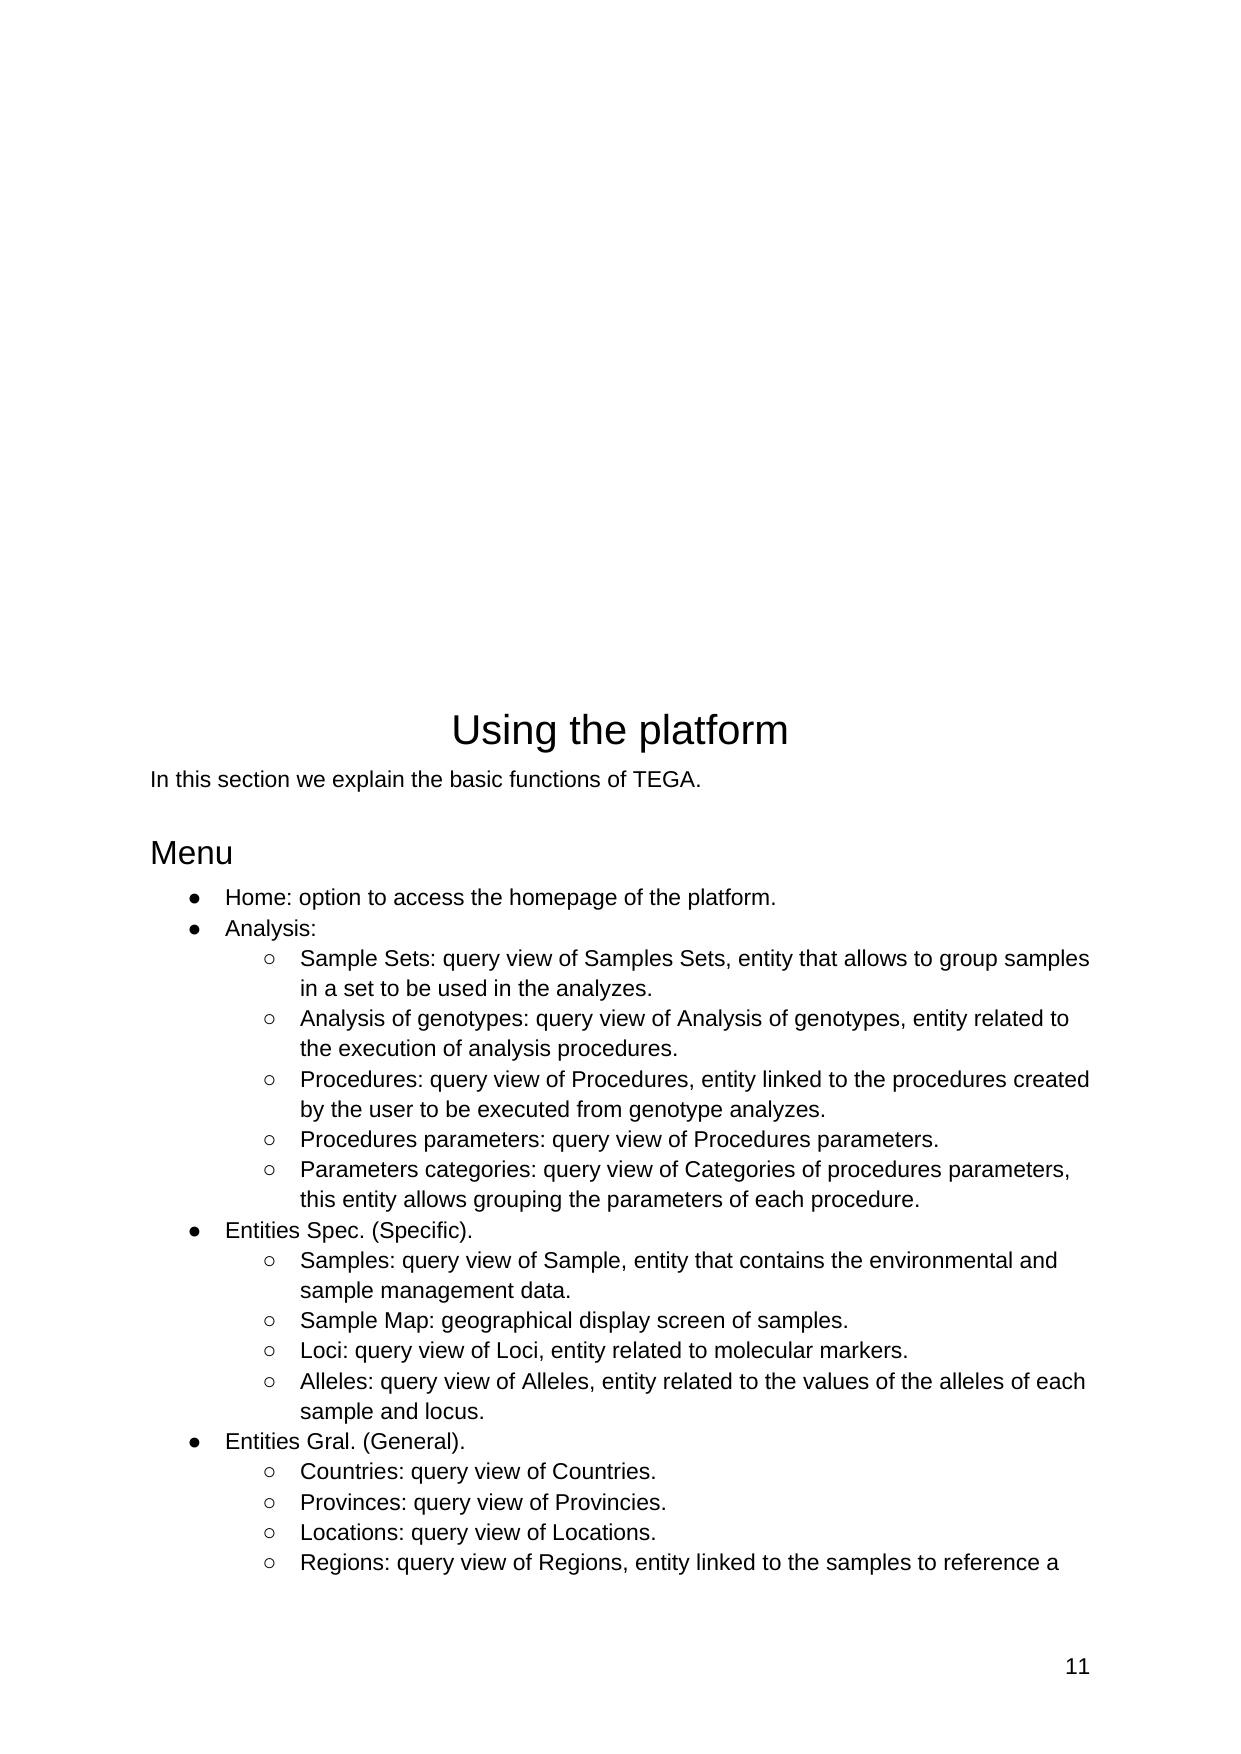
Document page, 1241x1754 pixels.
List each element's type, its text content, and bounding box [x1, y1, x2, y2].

list Regions: query view of Regions, entity linked to the samples to reference a [262, 1549, 1090, 1575]
list Parameters categories: query view of Categories of procedures parameters, this entity allows grouping the parameters of each procedure. [262, 1156, 1090, 1213]
list Loci: query view of Loci, entity related to molecular markers. [262, 1337, 1090, 1364]
subtitle Menu [150, 833, 1090, 872]
list Alleles: query view of Alleles, entity related to the values of the alleles of each sample and locus. [262, 1368, 1090, 1424]
text In this section we explain the basic functions of TEGA. [150, 766, 1090, 792]
list Countries: query view of Countries. [262, 1458, 1090, 1484]
list Samples: query view of Sample, entity that contains the environmental and sample management data. [262, 1247, 1090, 1303]
list Entities Gral. (General). [187, 1428, 1090, 1454]
list Home: option to access the homepage of the platform. [187, 884, 1090, 911]
list Sample Map: geographical display screen of samples. [262, 1307, 1090, 1333]
list Analysis of genotypes: query view of Analysis of genotypes, entity related to the execution of analysis procedures. [262, 1005, 1090, 1062]
subtitle Using the platform [150, 705, 1090, 753]
list Procedures: query view of Procedures, entity linked to the procedures created by the user to be executed from genotype analyzes. [262, 1066, 1090, 1122]
list Locations: query view of Locations. [262, 1519, 1090, 1545]
list Provinces: query view of Provincies. [262, 1488, 1090, 1515]
list Entities Spec. (Specific). [187, 1217, 1090, 1243]
list Sample Sets: query view of Samples Sets, entity that allows to group samples in a set to be used in the analyzes. [262, 945, 1090, 1001]
list Procedures parameters: query view of Procedures parameters. [262, 1126, 1090, 1152]
list Analysis: [187, 914, 1090, 941]
